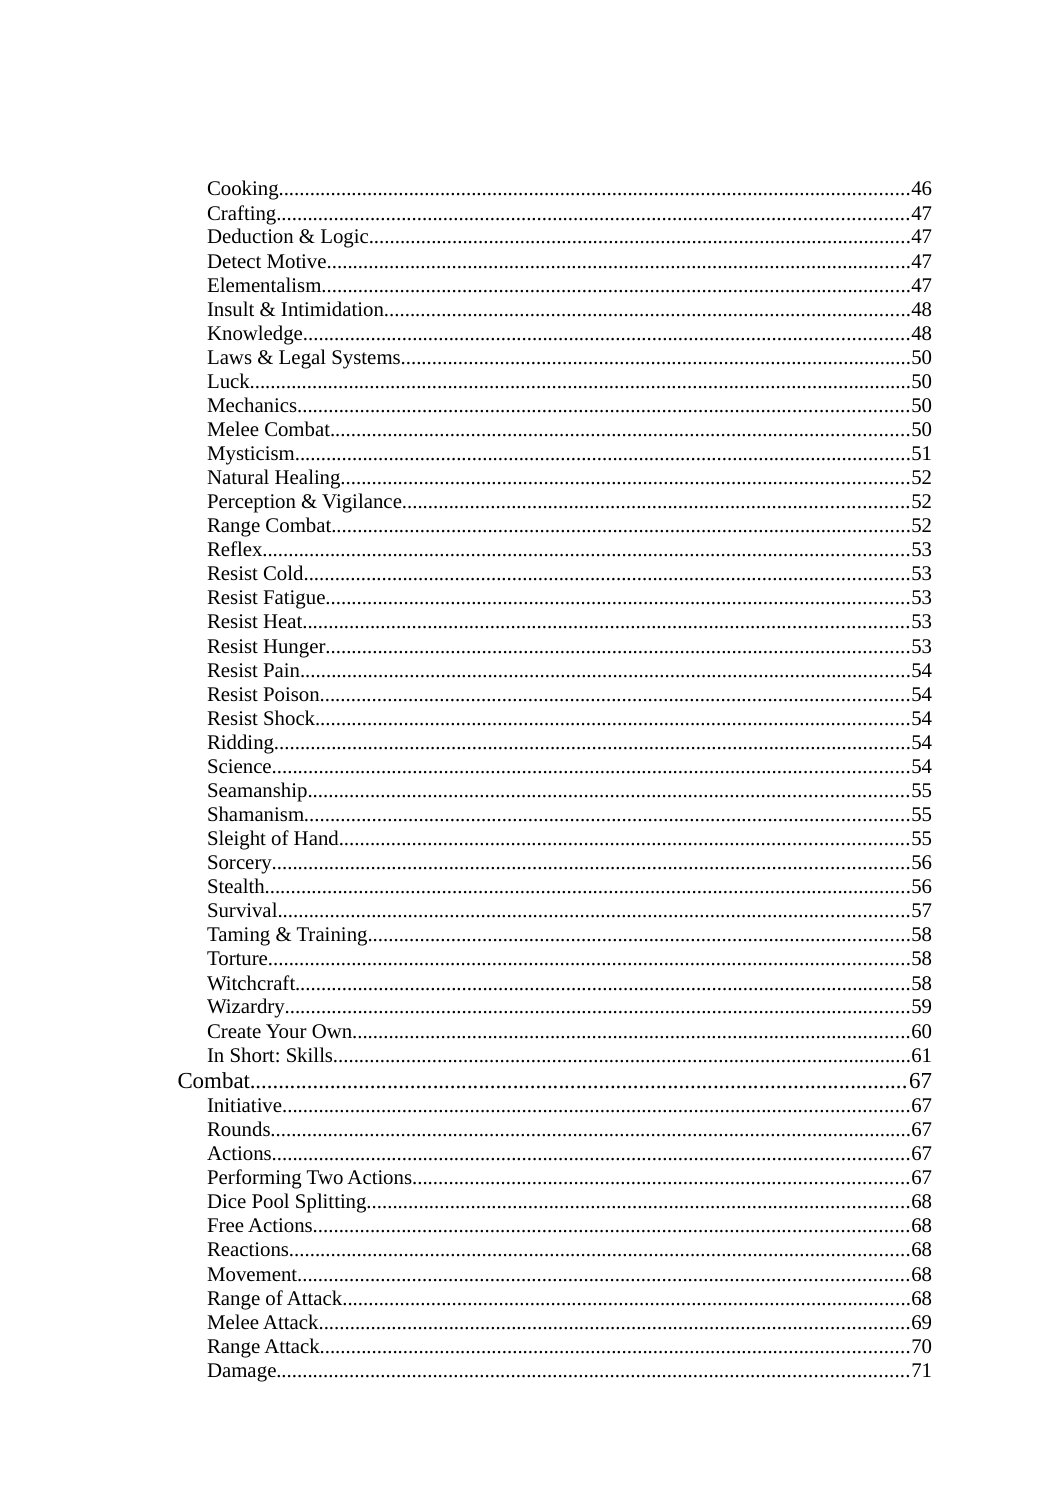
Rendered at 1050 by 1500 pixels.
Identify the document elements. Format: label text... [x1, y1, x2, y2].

text Reflex 53 [207, 537, 932, 561]
text Melee Attack 69 [207, 1309, 932, 1334]
text Resist Heat 53 [207, 609, 932, 633]
text Sorcery 56 [207, 850, 932, 874]
text Torture 58 [207, 946, 932, 970]
text Shamanism 55 [207, 802, 932, 826]
text Taming & Training 58 [207, 922, 932, 946]
text Natural Healing 52 [207, 465, 932, 489]
text Laws & Legal Systems 50 [207, 345, 932, 369]
text Resist Pain 54 [207, 658, 932, 682]
text Actions 67 [207, 1141, 932, 1165]
text Sleight of Hand 55 [207, 826, 932, 850]
text Science 54 [207, 754, 932, 778]
text Resist Hunger 53 [207, 633, 932, 658]
text Perception & Vigilance 52 [207, 489, 932, 513]
text Free Actions 68 [207, 1213, 932, 1237]
text Combat 67 [177, 1067, 932, 1093]
text In Short: Skills 61 [207, 1043, 932, 1067]
text Reactions 68 [207, 1237, 932, 1261]
text Create Your Own 60 [207, 1018, 932, 1043]
text Cooking 46 [207, 176, 932, 200]
text Damage 71 [207, 1358, 932, 1382]
text Survival 57 [207, 898, 932, 922]
text Resist Poison 54 [207, 682, 932, 706]
text Resist Shock 54 [207, 706, 932, 730]
text Resist Cold 53 [207, 561, 932, 585]
text Elementalism 47 [207, 273, 932, 297]
text Movement 68 [207, 1261, 932, 1286]
text Mechanics 50 [207, 393, 932, 417]
text Range Attack 70 [207, 1334, 932, 1358]
text Stealth 56 [207, 874, 932, 898]
text Initiative 67 [207, 1093, 932, 1117]
text Seamanship 55 [207, 778, 932, 802]
text Melee Combat 50 [207, 417, 932, 441]
text Dice Pool Splitting 68 [207, 1189, 932, 1213]
text Detect Motive 47 [207, 248, 932, 273]
text Crafting 47 [207, 200, 932, 224]
text Deduction & Logic 47 [207, 224, 932, 248]
text Ridding 54 [207, 730, 932, 754]
text Insult & Intimidation 48 [207, 297, 932, 321]
text Luck 50 [207, 369, 932, 393]
text Resist Fatigue 53 [207, 585, 932, 609]
text Performing Two Actions 67 [207, 1165, 932, 1189]
text Wizardry 59 [207, 994, 932, 1018]
text Knowledge 48 [207, 321, 932, 345]
text Mysticism 51 [207, 441, 932, 465]
text Witchcraft 58 [207, 970, 932, 994]
text Range of Attack 68 [207, 1286, 932, 1309]
text Rounds 67 [207, 1117, 932, 1141]
text Range Combat 52 [207, 513, 932, 537]
